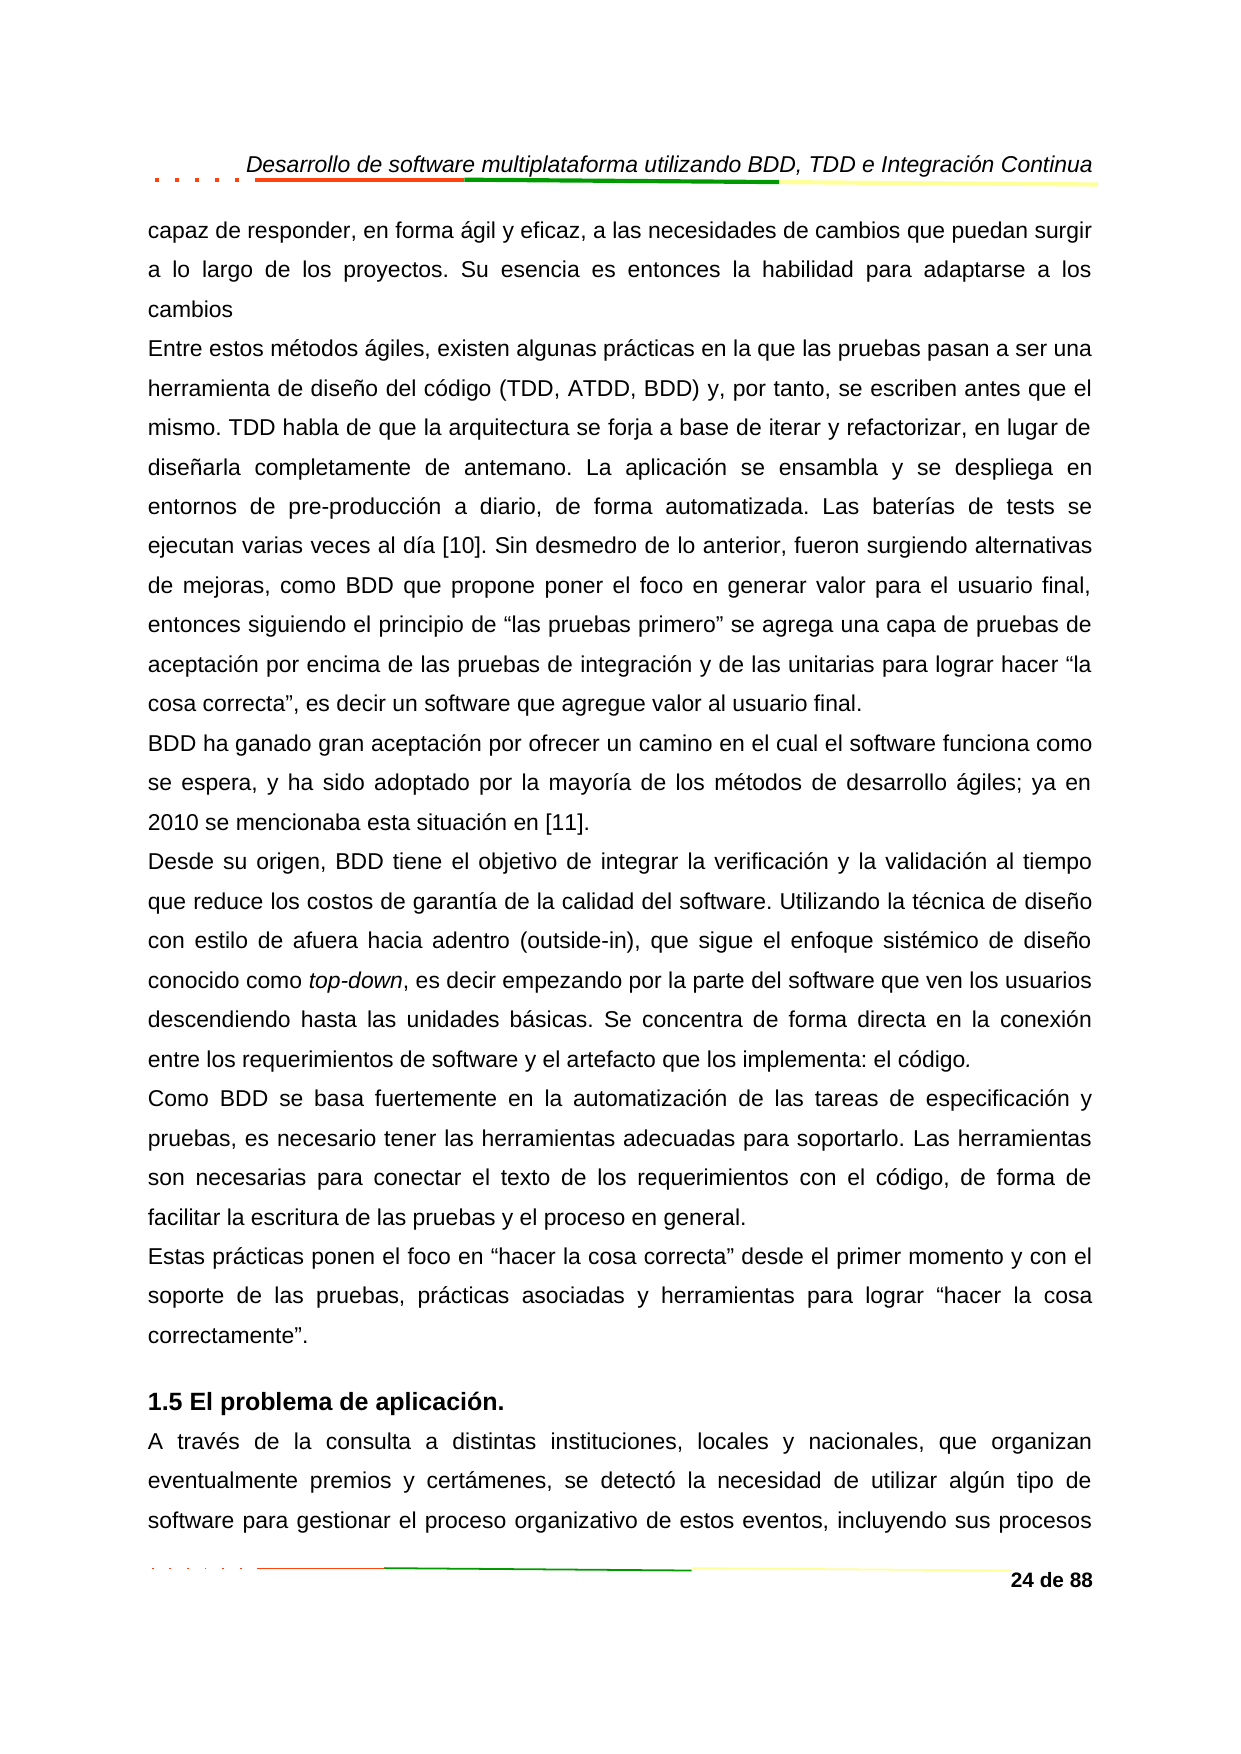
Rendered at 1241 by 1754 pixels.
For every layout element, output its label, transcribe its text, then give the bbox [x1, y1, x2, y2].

subtitle 1.5 El problema de aplicación. [148, 1386, 1093, 1415]
text Entre estos métodos ágiles, existen algunas prácticas en la que las pruebas pasan a ser una herramienta de diseño del código (TDD, ATDD, BDD) y, por tanto, se escriben antes que el mismo. TDD habla de que la arquitectura se forja a base de iterar y refactorizar, en lugar de diseñarla completamente de antemano. La aplicación se ensambla y se despliega en entornos de pre-producción a diario, de forma automatizada. Las baterías de tests se ejecutan varias veces al día [10]. Sin desmedro de lo anterior, fueron surgiendo alternativas de mejoras, como BDD que propone poner el foco en generar valor para el usuario final, entonces siguiendo el principio de “las pruebas primero” se agrega una capa de pruebas de aceptación por encima de las pruebas de integración y de las unitarias para lograr hacer “la cosa correcta”, es decir un software que agregue valor al usuario final. [148, 335, 1093, 717]
text capaz de responder, en forma ágil y eficaz, a las necesidades de cambios que puedan surgir a lo largo de los proyectos. Su esencia es entonces la habilidad para adaptarse a los cambios [148, 217, 1093, 322]
text A través de la consulta a distintas instituciones, locales y nacionales, que organizan eventualmente premios y certámenes, se detectó la necesidad de utilizar algún tipo de software para gestionar el proceso organizativo de estos eventos, incluyendo sus procesos [148, 1428, 1093, 1533]
text Estas prácticas ponen el foco en “hacer la cosa correcta” desde el primer momento y con el soporte de las pruebas, prácticas asociadas y herramientas para lograr “hacer la cosa correctamente”. [148, 1243, 1093, 1348]
text Desde su origen, BDD tiene el objetivo de integrar la verificación y la validación al tiempo que reduce los costos de garantía de la calidad del software. Utilizando la técnica de diseño con estilo de afuera hacia adentro (outside-in), que sigue el enfoque sistémico de diseño conocido como top-down, es decir empezando por la parte del software que ven los usuarios descendiendo hasta las unidades básicas. Se concentra de forma directa en la conexión entre los requerimientos de software y el artefacto que los implementa: el código. [148, 848, 1093, 1072]
text Como BDD se basa fuertemente en la automatización de las tareas de especificación y pruebas, es necesario tener las herramientas adecuadas para soportarlo. Las herramientas son necesarias para conectar el texto de los requerimientos con el código, de forma de facilitar la escritura de las pruebas y el proceso en general. [148, 1085, 1093, 1230]
text BDD ha ganado gran aceptación por ofrecer un camino en el cual el software funciona como se espera, y ha sido adoptado por la mayoría de los métodos de desarrollo ágiles; ya en 2010 se mencionaba esta situación en [11]. [148, 730, 1093, 835]
